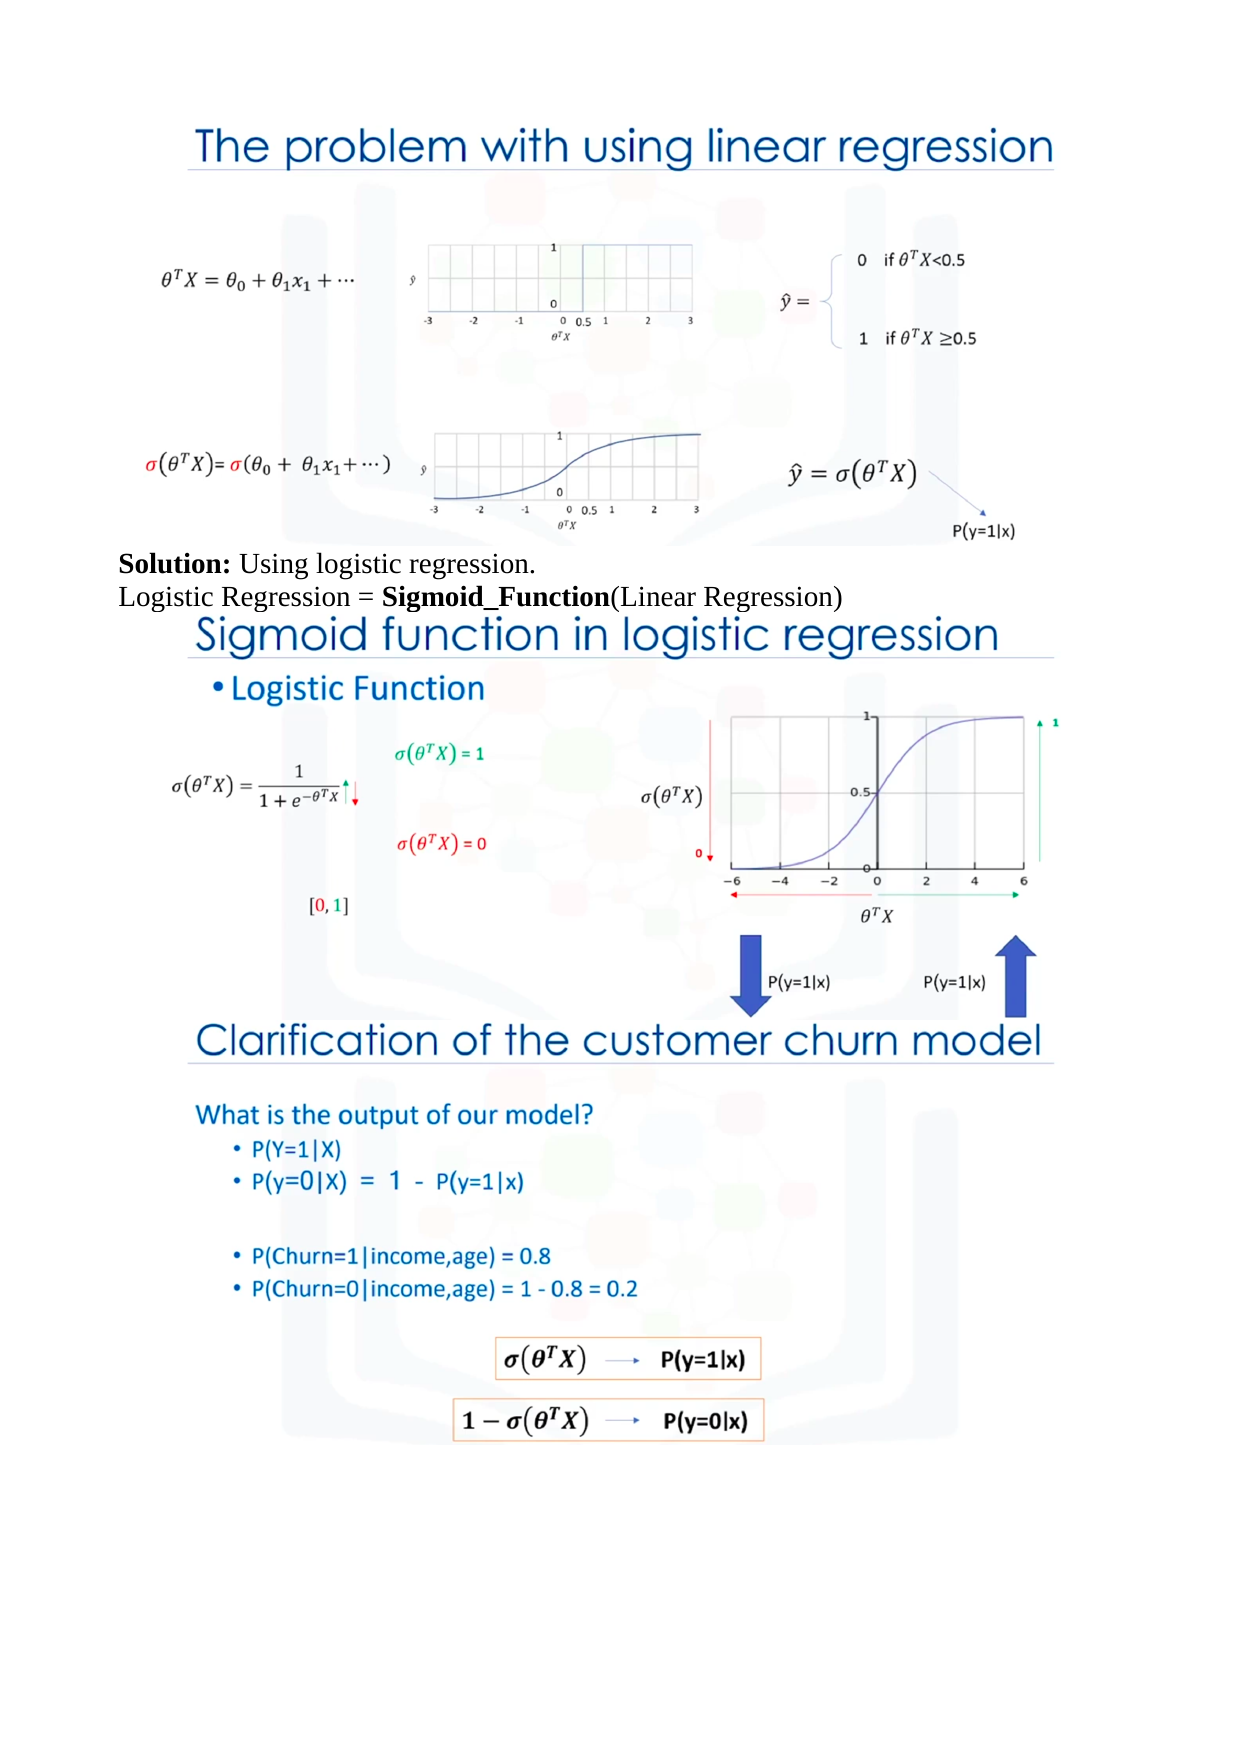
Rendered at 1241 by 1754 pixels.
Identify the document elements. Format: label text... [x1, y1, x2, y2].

text Solution: Using logistic regression. [118, 546, 1122, 579]
picture [118, 118, 1123, 546]
picture [118, 612, 1123, 1445]
text Logistic Regression = Sigmoid_Function(Linear Regression) [118, 579, 1122, 612]
